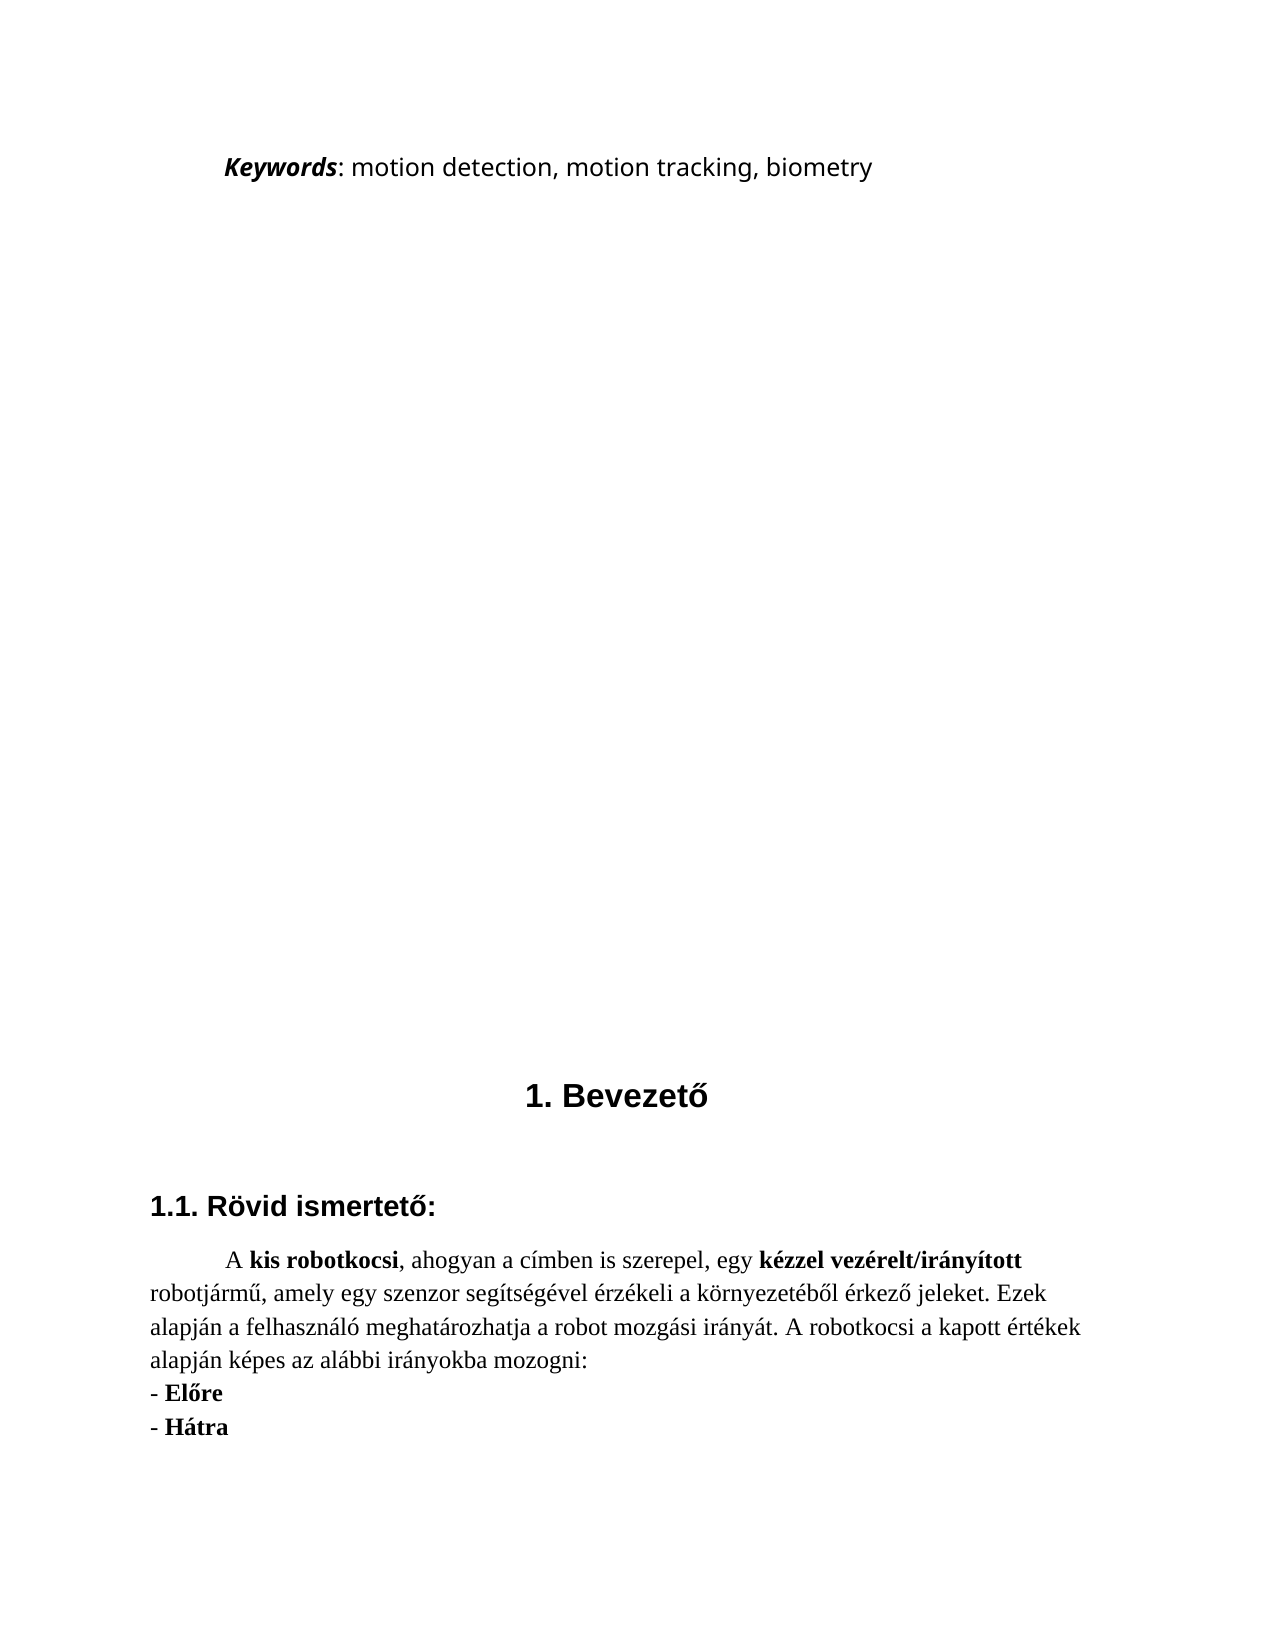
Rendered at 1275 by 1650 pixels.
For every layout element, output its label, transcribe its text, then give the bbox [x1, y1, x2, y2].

text 1.1. Rövid ismertető: [150, 1189, 1125, 1223]
text A kis robotkocsi, ahogyan a címben is szerepel, egy kézzel vezérelt/irányított robotjármű, amely egy szenzor segítségével érzékeli a környezetéből érkező jeleket. Ezek alapján a felhasználó meghatározhatja a robot mozgási irányát. A robotkocsi a kapott értékek alapján képes az alábbi irányokba mozogni: - Előre - Hátra [150, 1245, 1125, 1440]
text Keywords: motion detection, motion tracking, biometry [150, 150, 1125, 184]
text 1. Bevezető [150, 1076, 1125, 1114]
